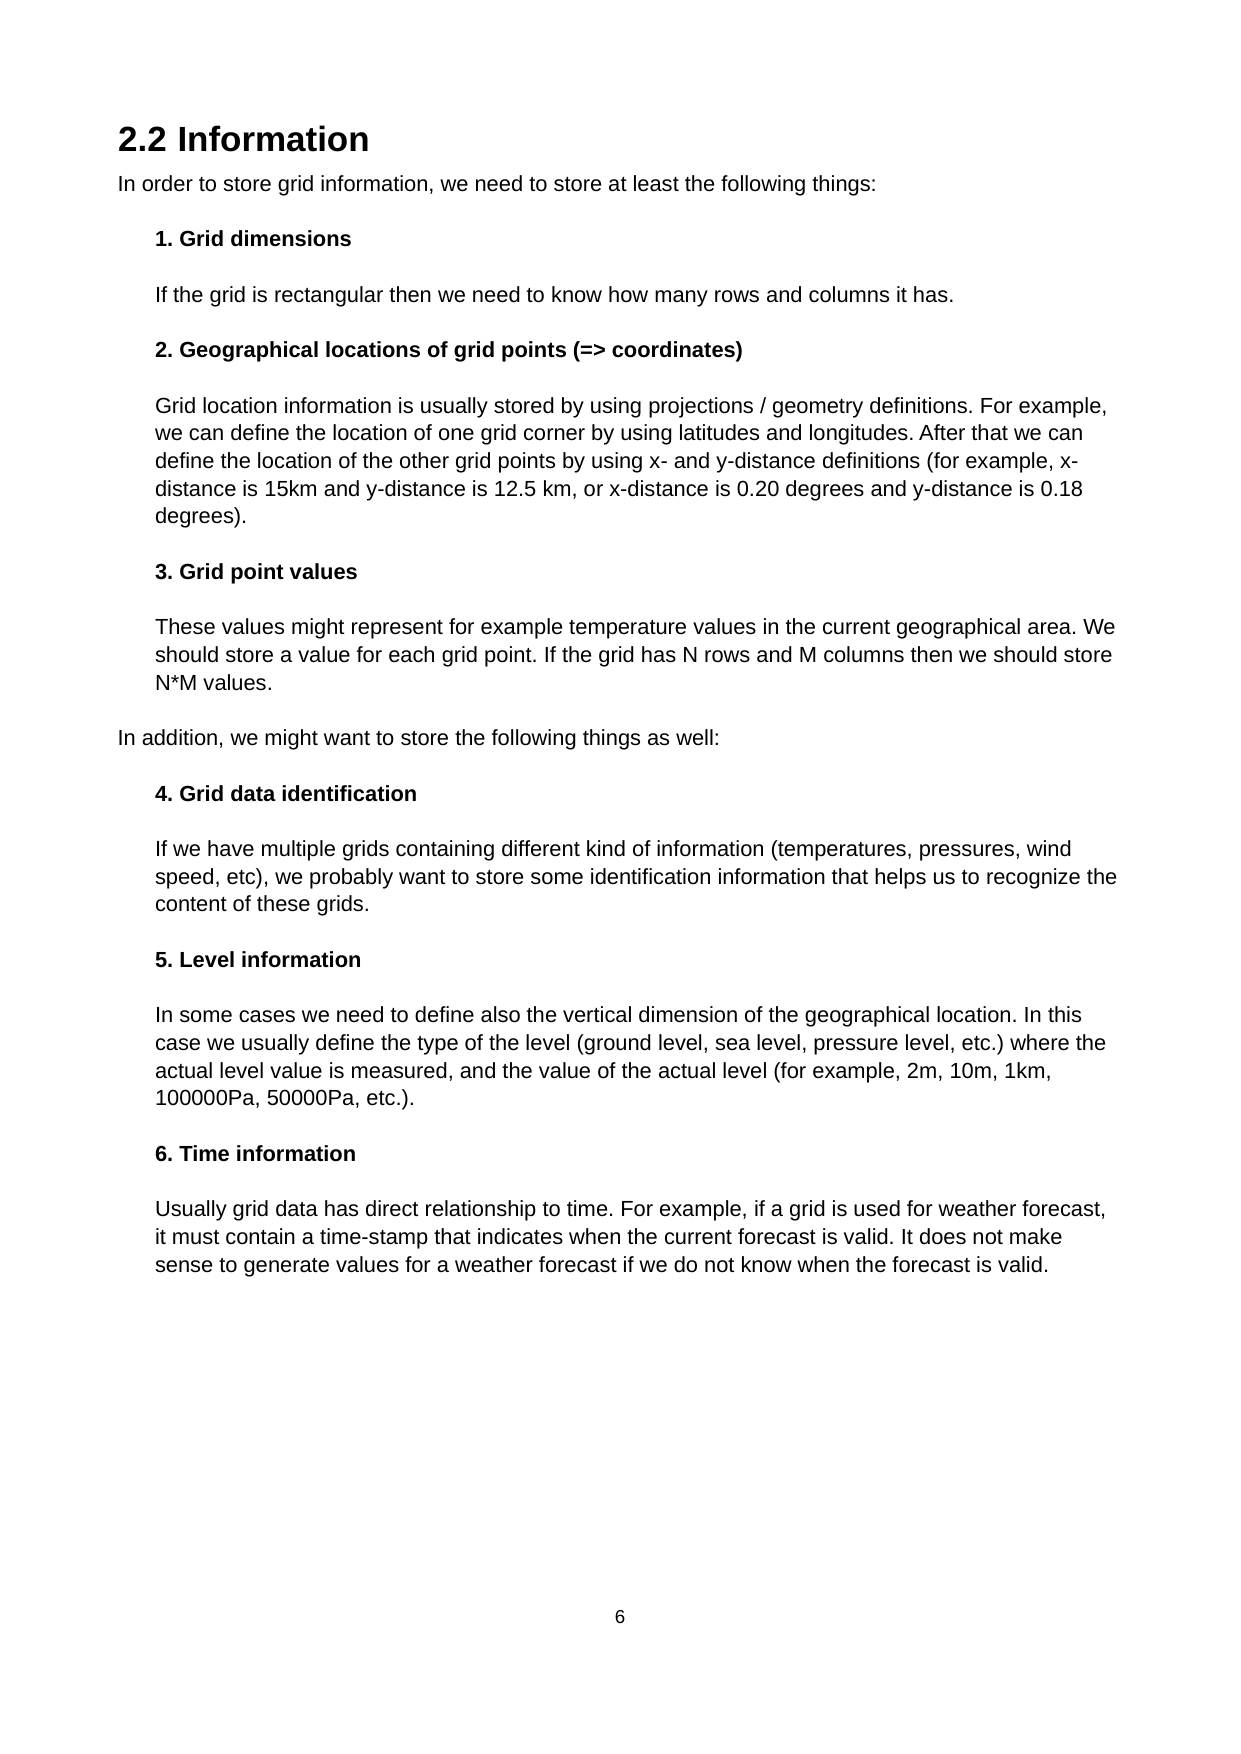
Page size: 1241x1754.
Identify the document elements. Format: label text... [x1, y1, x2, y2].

text If we have multiple grids containing different kind of information (temperatures, pressures, wind speed, etc), we probably want to store some identification information that helps us to recognize the content of these grids. [155, 836, 1122, 916]
text In some cases we need to define also the vertical dimension of the geographical location. In this case we usually define the type of the level (ground level, sea level, pressure level, etc.) where the actual level value is measured, and the value of the actual level (for example, 2m, 10m, 1km, 100000Pa, 50000Pa, etc.). [155, 1002, 1122, 1110]
text 5. Level information [155, 947, 1122, 972]
text Grid location information is usually stored by using projections / geometry definitions. For example, we can define the location of one grid corner by using latitudes and longitudes. After that we can define the location of the other grid points by using x- and y-distance definitions (for example, x-distance is 15km and y-distance is 12.5 km, or x-distance is 0.20 degrees and y-distance is 0.18 degrees). [155, 392, 1122, 528]
text In addition, we might want to store the following things as well: [117, 725, 1122, 750]
text 6. Time information [155, 1141, 1122, 1166]
text 3. Grid point values [155, 559, 1122, 584]
text 2. Geographical locations of grid points (=> coordinates) [155, 337, 1122, 362]
text Usually grid data has direct relationship to time. For example, if a grid is used for weather forecast, it must contain a time-stamp that indicates when the current forecast is valid. It does not make sense to generate values for a weather forecast if we do not know when the forecast is valid. [155, 1196, 1122, 1277]
text If the grid is rectangular then we need to know how many rows and columns it has. [155, 282, 1122, 307]
text These values might represent for example temperature values in the current geographical area. We should store a value for each grid point. If the grid has N rows and M columns then we should store N*M values. [155, 614, 1122, 695]
text 4. Grid data identification [155, 780, 1122, 806]
text 1. Grid dimensions [155, 226, 1122, 251]
text In order to store grid information, we need to store at least the following things: [117, 171, 1122, 196]
subtitle Information [108, 118, 1122, 158]
